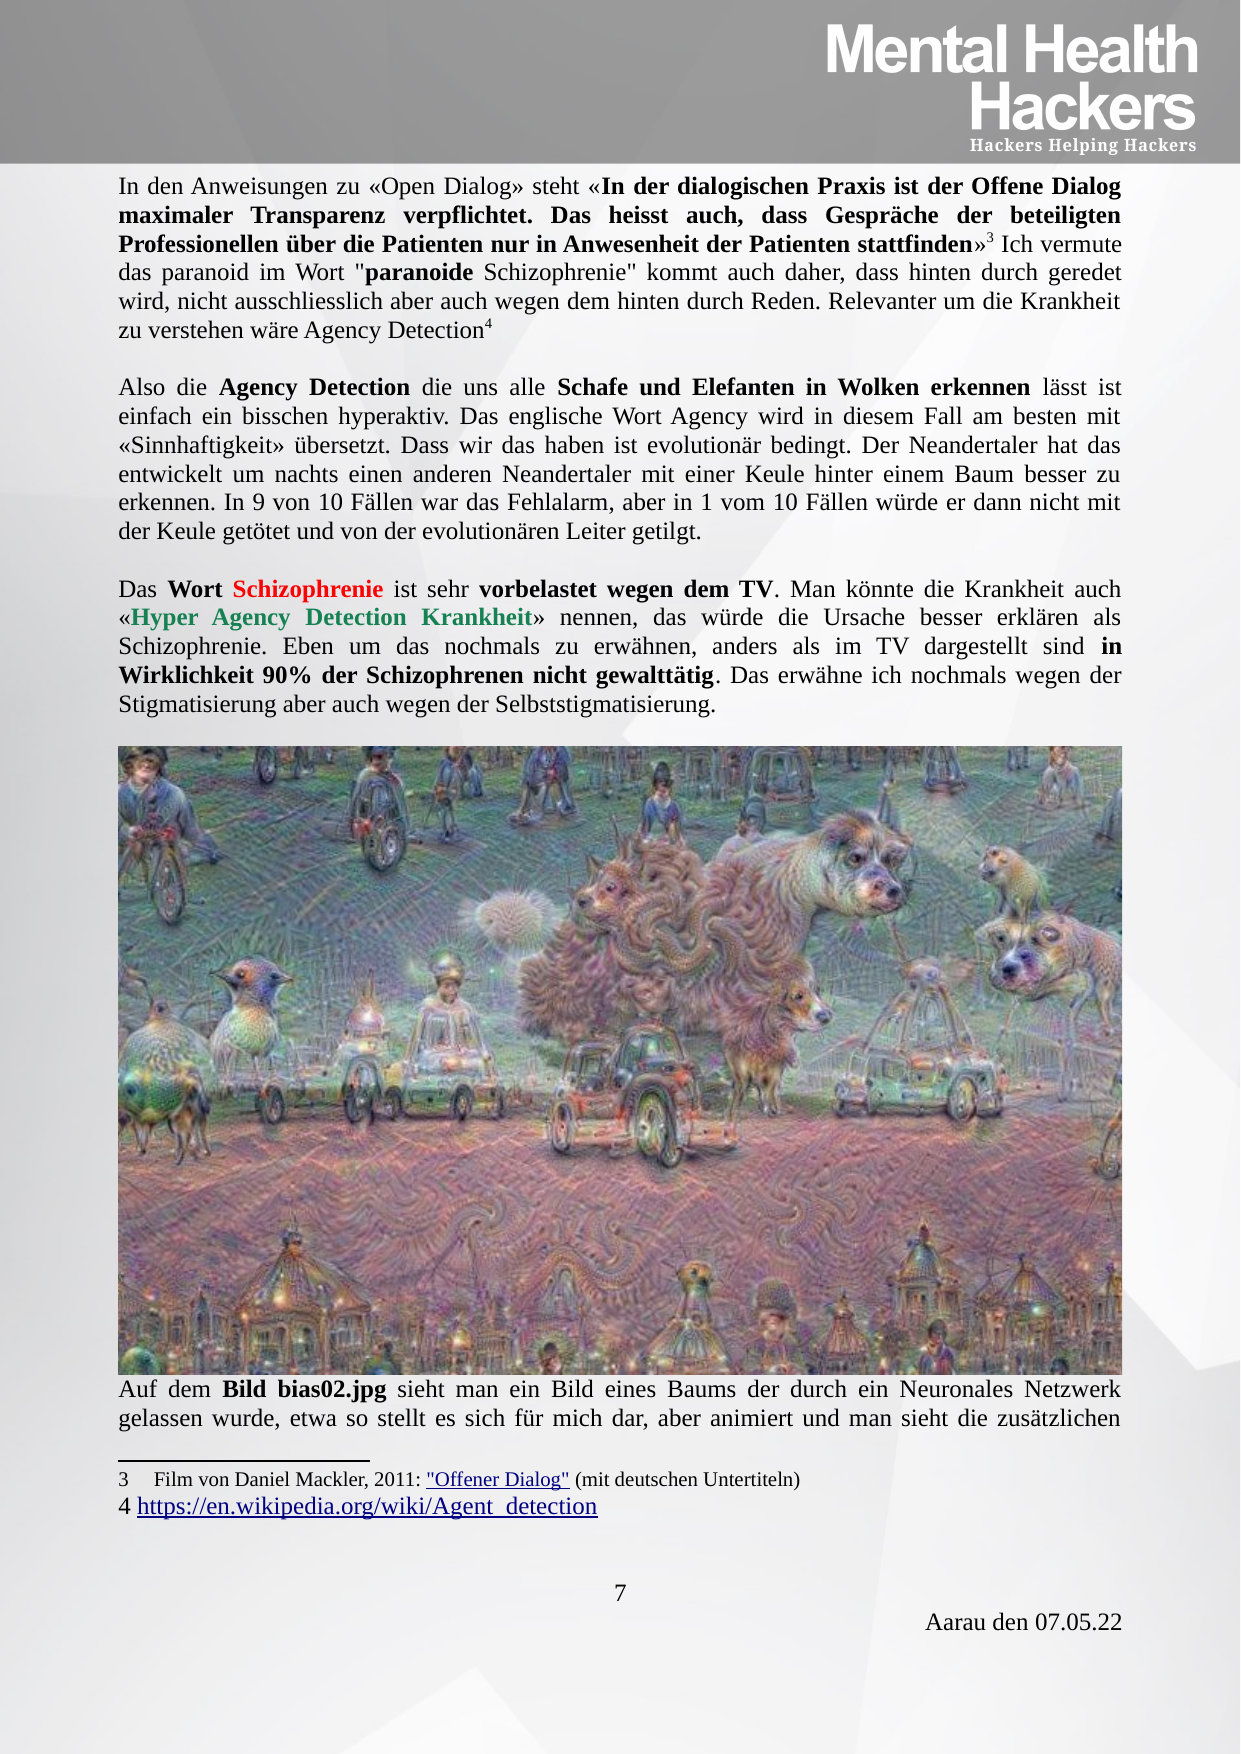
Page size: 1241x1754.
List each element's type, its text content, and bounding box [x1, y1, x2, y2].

text Also die Agency Detection die uns alle Schafe und Elefanten in Wolken erkennen lässt ist einfach ein bisschen hyperaktiv. Das englische Wort Agency wird in diesem Fall am besten mit «Sinnhaftigkeit» übersetzt. Dass wir das haben ist evolutionär bedingt. Der Neandertaler hat das entwickelt um nachts einen anderen Neandertaler mit einer Keule hinter einem Baum besser zu erkennen. In 9 von 10 Fällen war das Fehlalarm, aber in 1 vom 10 Fällen würde er dann nicht mit der Keule getötet und von der evolutionären Leiter getilgt. [118, 372, 1122, 545]
text https://en.wikipedia.org/wiki/Agent_detection [118, 1491, 1122, 1520]
picture [0, 0, 1241, 1754]
text Das Wort Schizophrenie ist sehr vorbelastet wegen dem TV. Man könnte die Krankheit auch «Hyper Agency Detection Krankheit» nennen, das würde die Ursache besser erklären als Schizophrenie. Eben um das nochmals zu erwähnen, anders als im TV dargestellt sind in Wirklichkeit 90% der Schizophrenen nicht gewalttätig. Das erwähne ich nochmals wegen der Stigmatisierung aber auch wegen der Selbststigmatisierung. [118, 574, 1122, 717]
text Auf dem Bild bias02.jpg sieht man ein Bild eines Baums der durch ein Neuronales Netzwerk gelassen wurde, etwa so stellt es sich für mich dar, aber animiert und man sieht die zusätzlichen [118, 1375, 1122, 1432]
text Film von Daniel Mackler, 2011: "Offener Dialog" (mit deutschen Untertiteln) [118, 1467, 1122, 1491]
text In den Anweisungen zu «Open Dialog» steht «In der dialogischen Praxis ist der Offene Dialog maximaler Transparenz verpflichtet. Das heisst auch, dass Gespräche der beteiligten Professionellen über die Patienten nur in Anwesenheit der Patienten stattfinden» Ich vermute das paranoid im Wort "paranoide Schizophrenie" kommt auch daher, dass hinten durch geredet wird, nicht ausschliesslich aber auch wegen dem hinten durch Reden. Relevanter um die Krankheit zu verstehen wäre Agency Detection [118, 171, 1122, 344]
